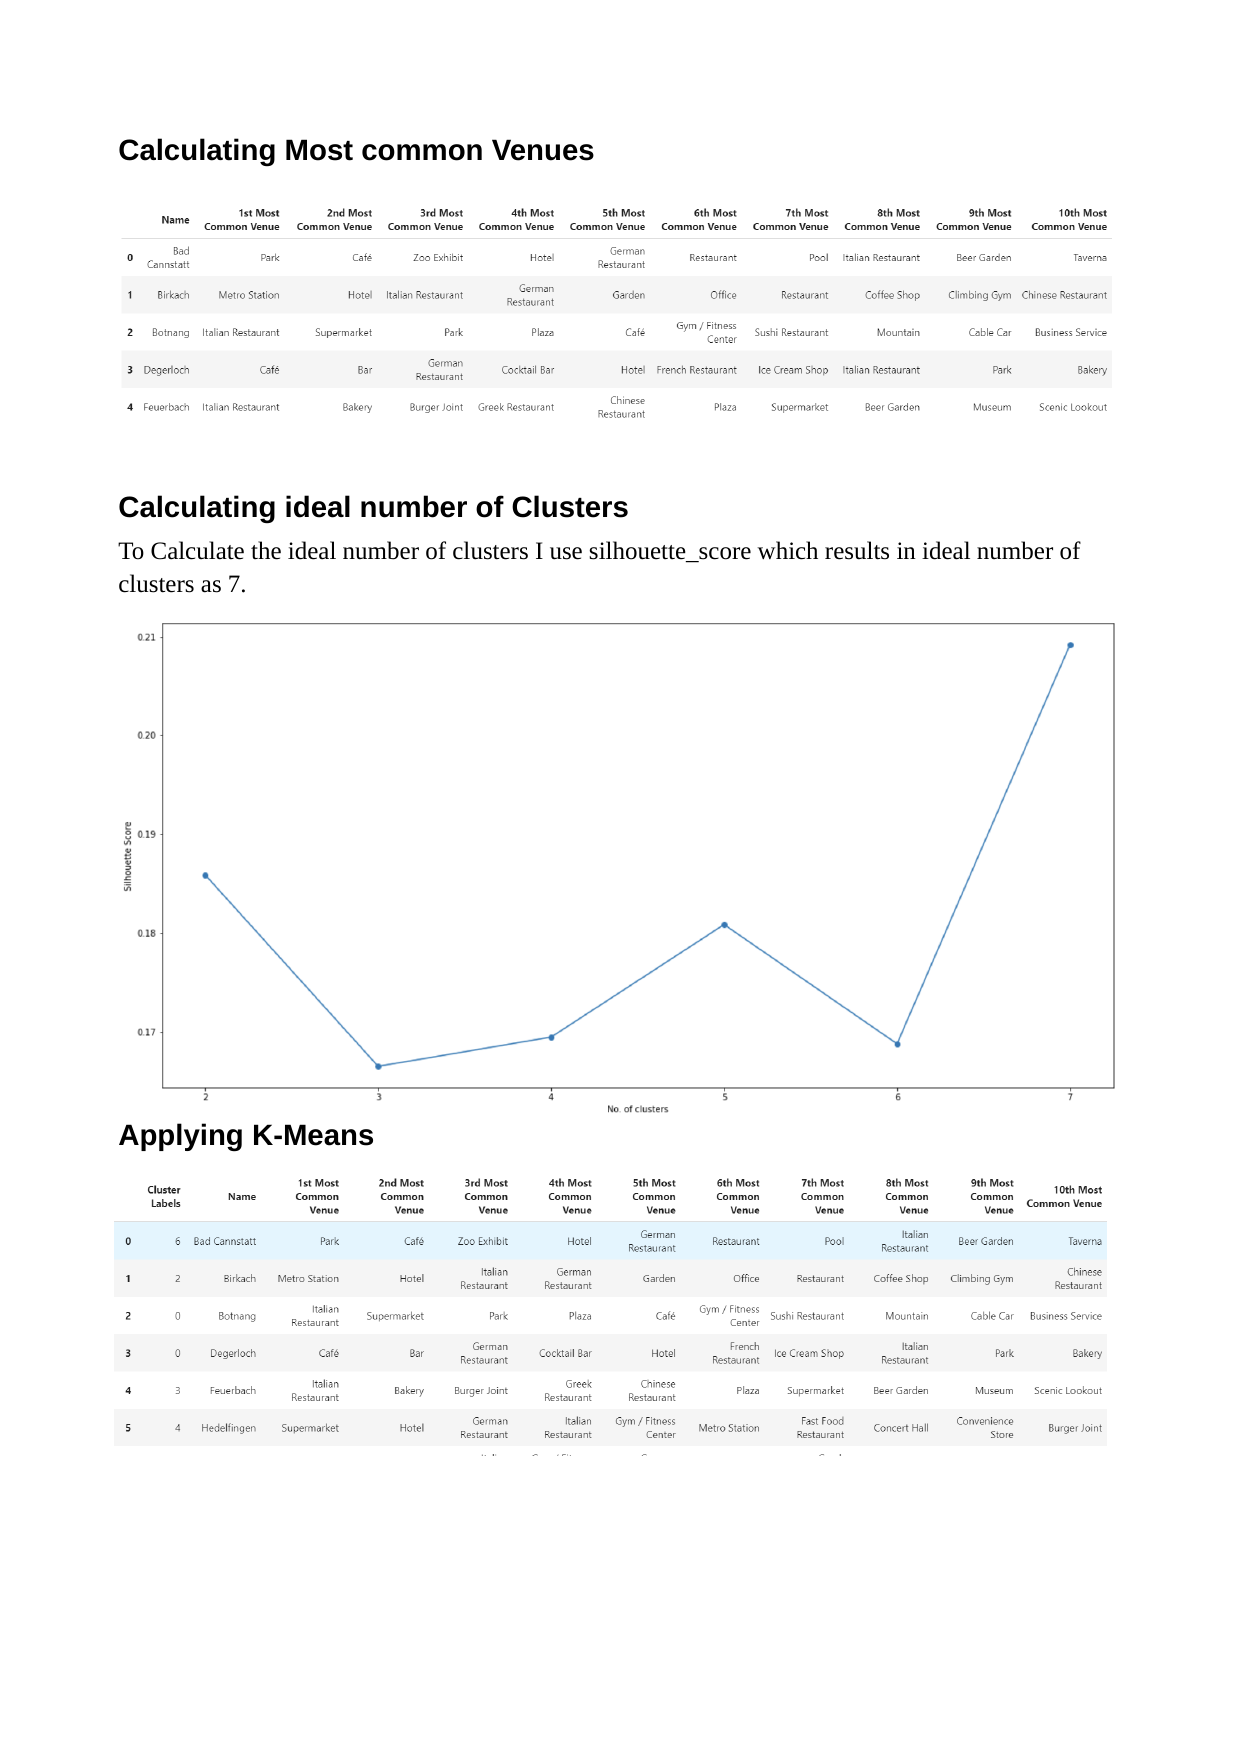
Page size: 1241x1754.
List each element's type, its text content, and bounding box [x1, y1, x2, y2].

text To Calculate the ideal number of clusters I use silhouette_score which results in ideal number of clusters as 7. [118, 536, 1122, 598]
picture [111, 1172, 1116, 1456]
subtitle Applying K-Means [118, 1118, 1122, 1151]
subtitle Calculating Most common Venues [118, 133, 1122, 166]
subtitle Calculating ideal number of Clusters [118, 489, 1122, 523]
picture [118, 202, 1123, 424]
picture [118, 616, 1123, 1118]
